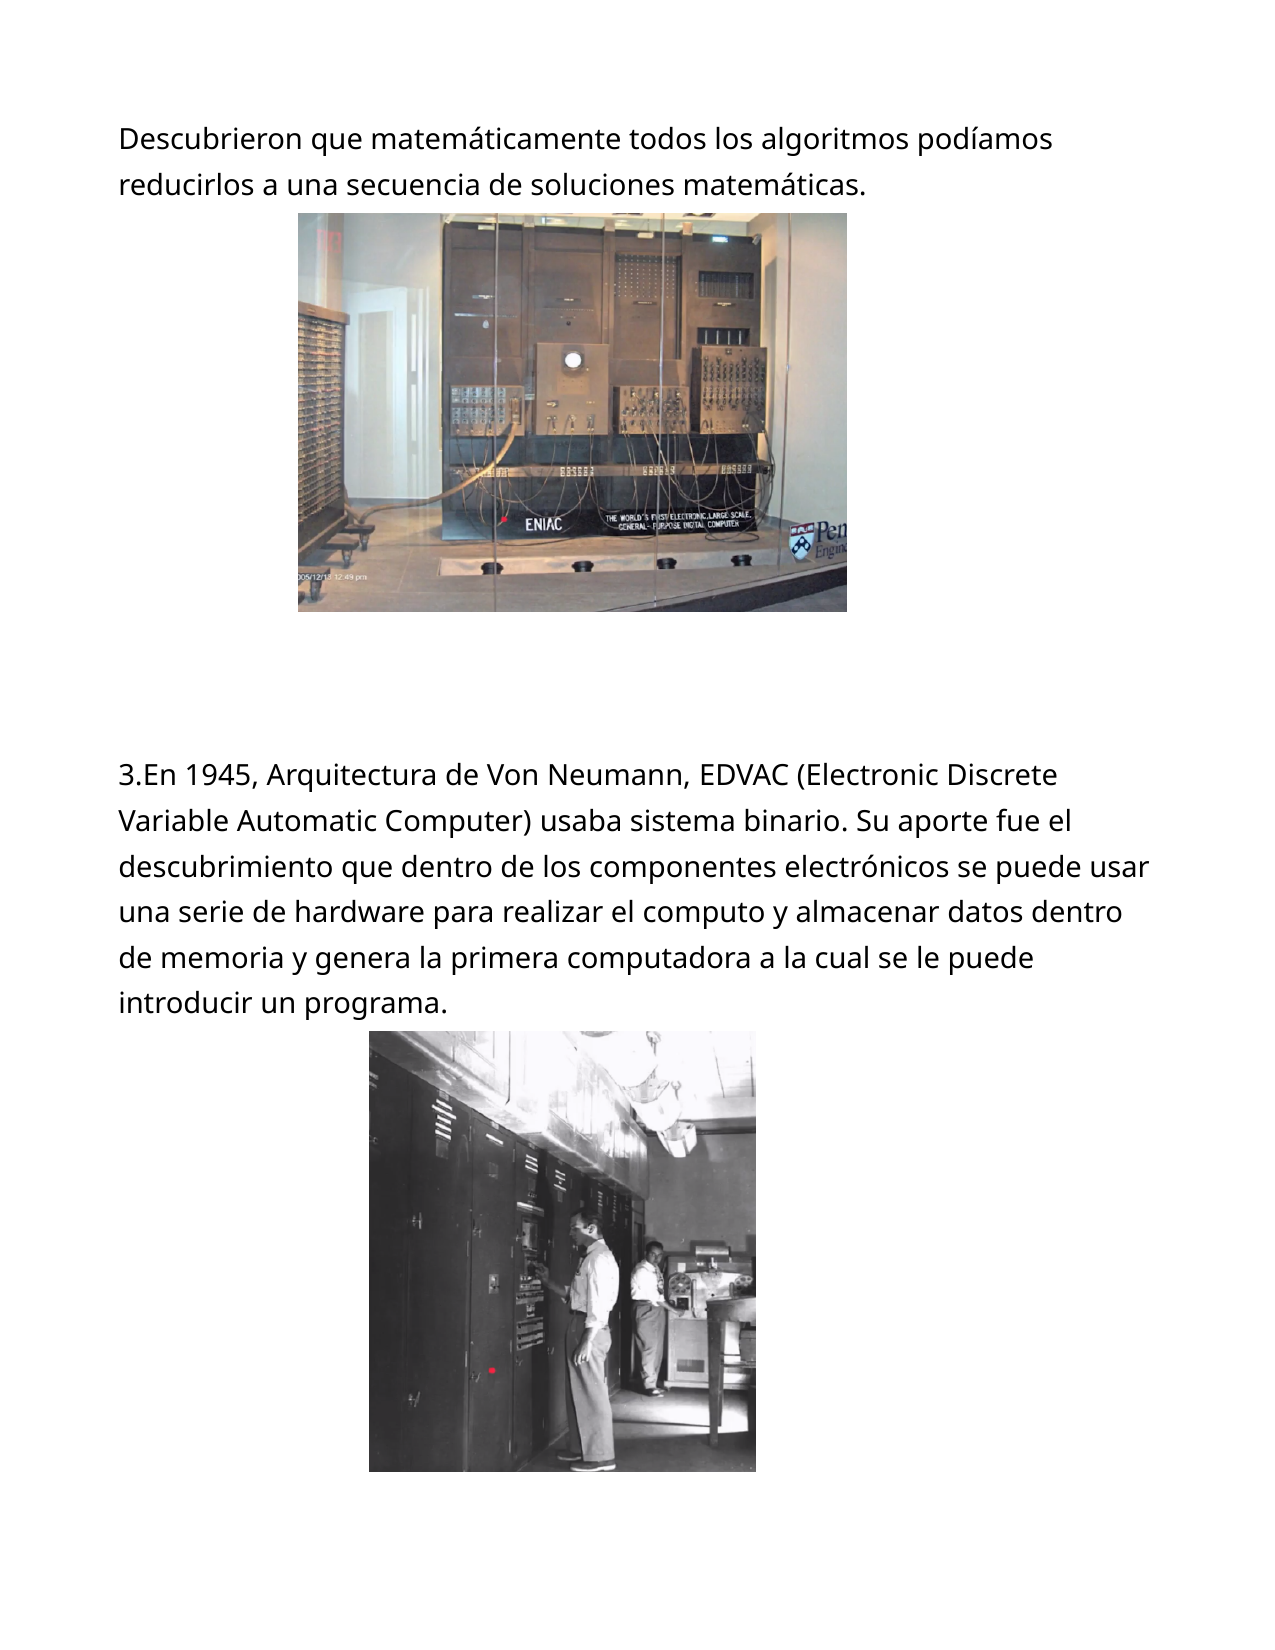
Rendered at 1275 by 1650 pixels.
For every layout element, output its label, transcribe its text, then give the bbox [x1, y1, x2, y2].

list Descubrieron que matemáticamente todos los algoritmos podíamos reducirlos a una secuencia de soluciones matemáticas. [118, 118, 1157, 203]
picture [298, 213, 847, 612]
picture [369, 1031, 756, 1472]
list En 1945, Arquitectura de Von Neumann, EDVAC (Electronic Discrete Variable Automatic Computer) usaba sistema binario. Su aporte fue el descubrimiento que dentro de los componentes electrónicos se puede usar una serie de hardware para realizar el computo y almacenar datos dentro de memoria y genera la primera computadora a la cual se le puede introducir un programa. [118, 755, 1157, 1022]
